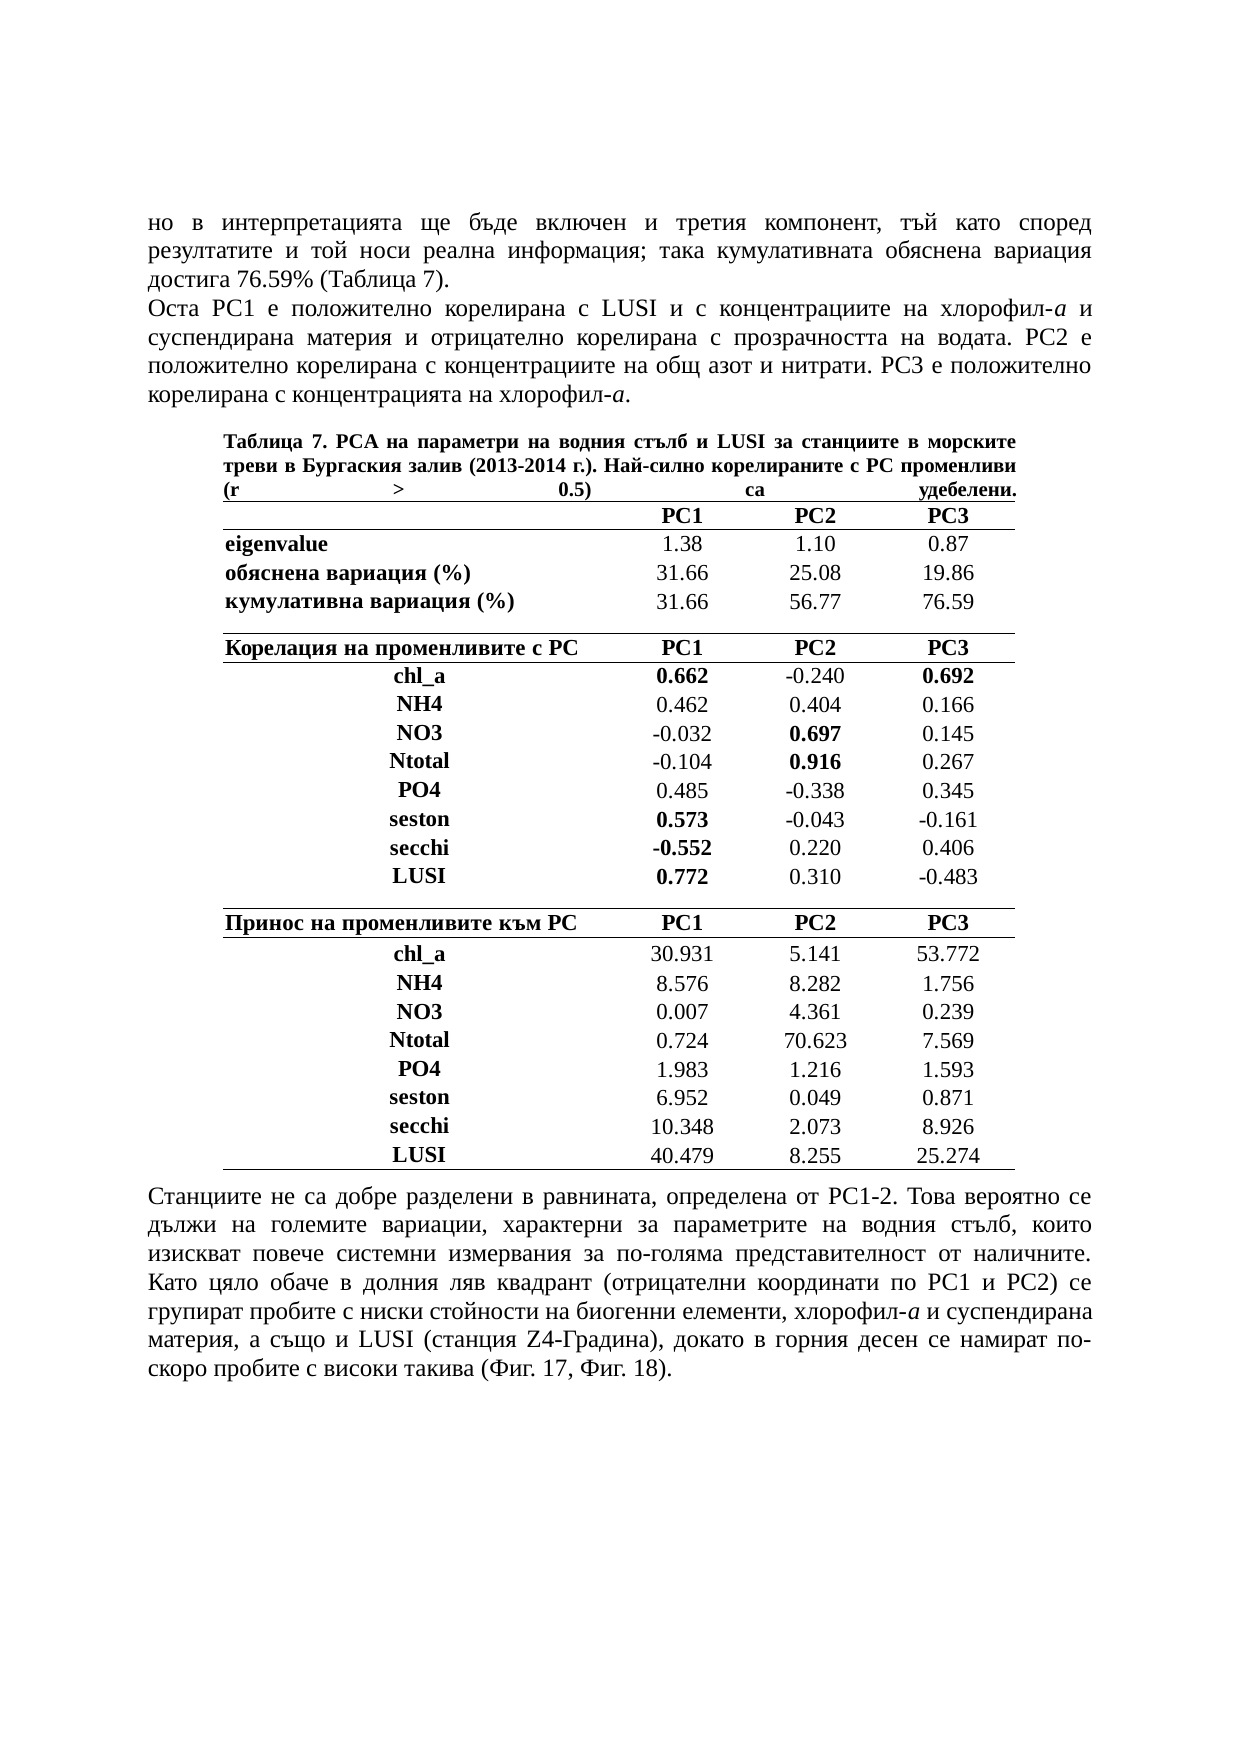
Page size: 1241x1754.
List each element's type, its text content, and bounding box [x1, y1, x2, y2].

text Таблица 7. PCA на параметри на водния стълб и LUSI за станциите в морските треви в Бургаския залив (2013-2014 г.). Най-силно корелираните с РС променливи (r > 0.5) са удебелени. [223, 429, 1017, 1172]
text Оста РС1 е положително корелирана с LUSI и с концентрациите на хлорофил-а и суспендирана материя и отрицателно корелирана с прозрачността на водата. PC2 е положително корелирана с концентрациите на общ азот и нитрати. PC3 е положително корелирана с концентрацията на хлорофил-а. [148, 293, 1093, 408]
text но в интерпретацията ще бъде включен и третия компонент, тъй като според резултатите и той носи реална информация; така кумулативната обяснена вариация достига 76.59% (Таблица 7). [148, 207, 1093, 293]
text Станциите не са добре разделени в равнината, определена от PC1-2. Това вероятно се дължи на големите вариации, характерни за параметрите на водния стълб, които изискват повече системни измервания за по-голяма представителност от наличните. Като цяло обаче в долния ляв квадрант (отрицателни координати по PC1 и PC2) се групират пробите с ниски стойности на биогенни елементи, хлорофил-а и суспендирана материя, а също и LUSI (станция Z4-Градина), докато в горния десен се намират по-скоро пробите с високи такива (Фиг. 17, Фиг. 18). [148, 1181, 1093, 1382]
